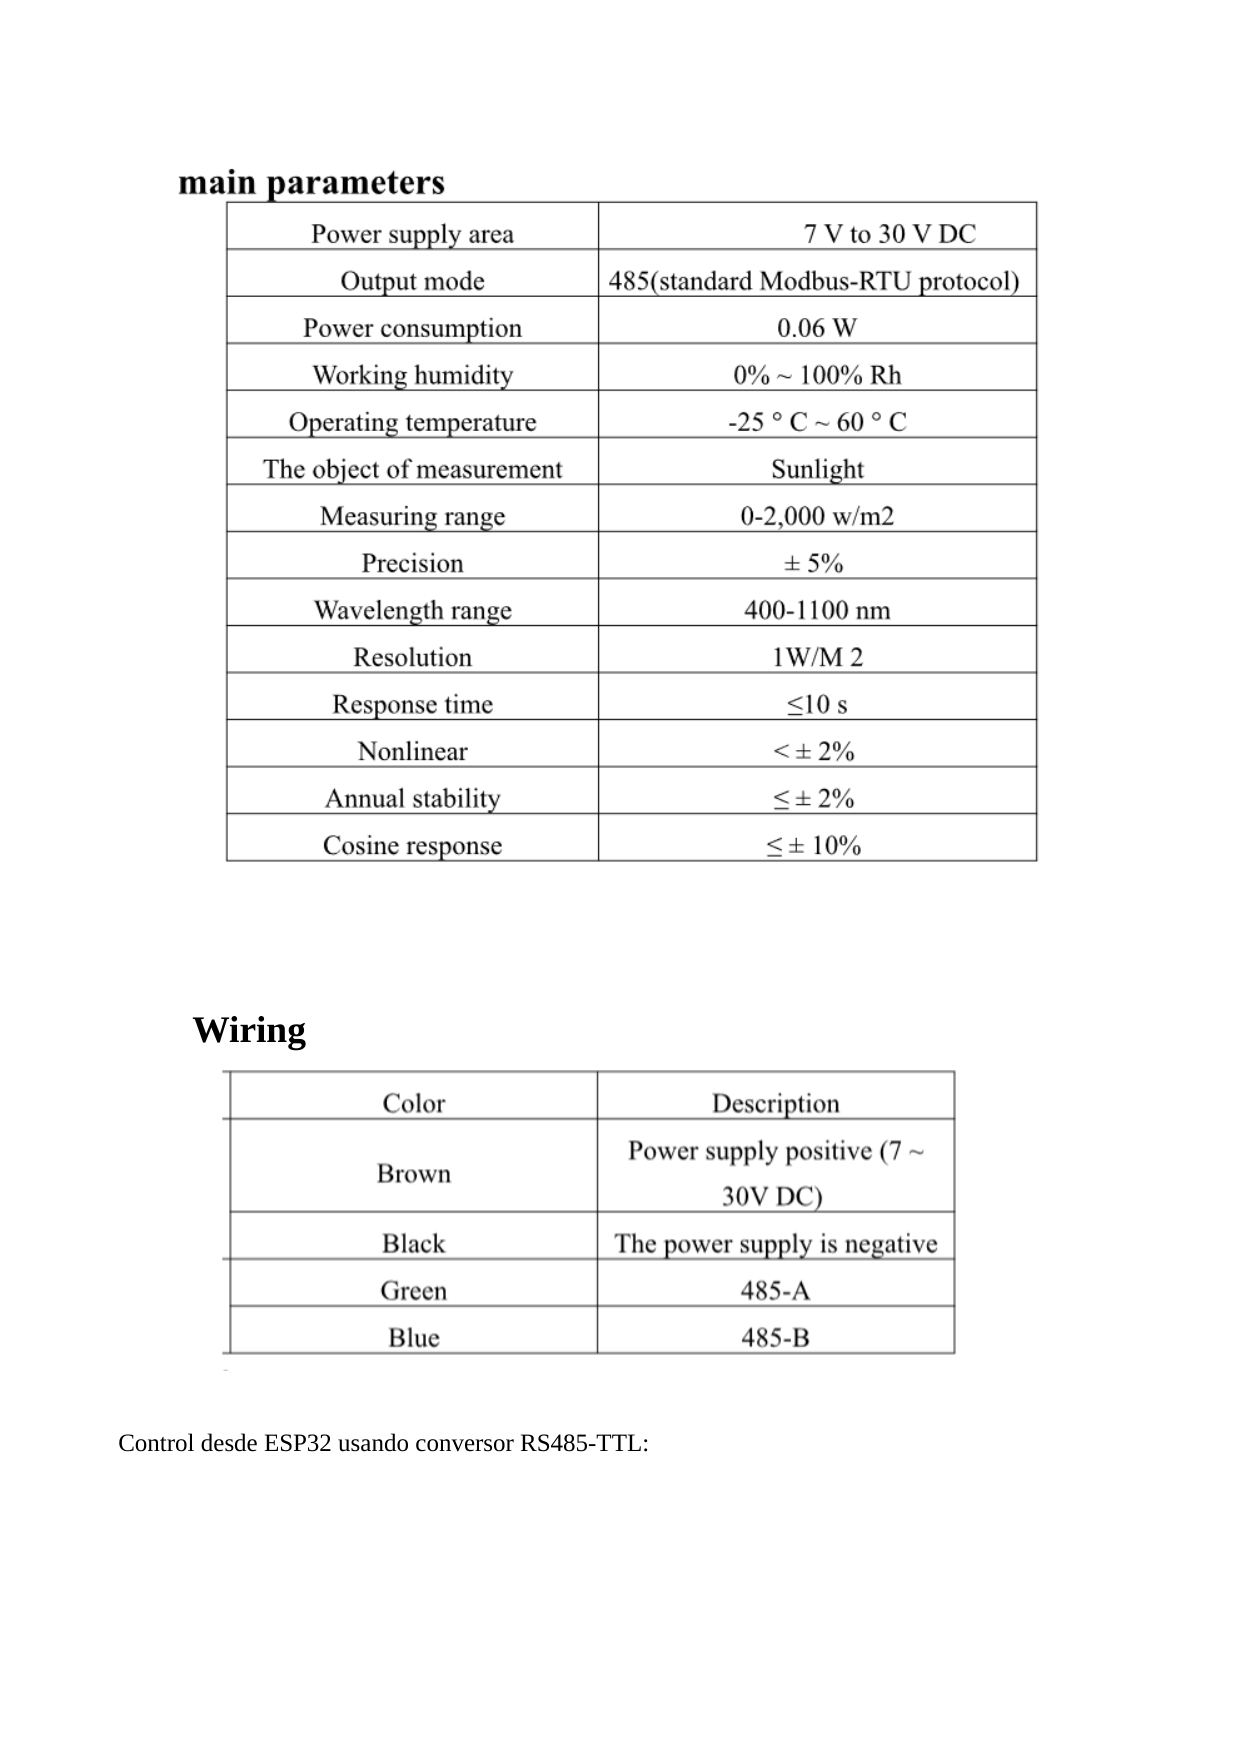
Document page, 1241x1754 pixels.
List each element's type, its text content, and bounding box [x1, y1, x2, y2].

text Wiring [118, 1007, 1122, 1050]
picture [222, 1059, 966, 1371]
picture [169, 163, 1071, 893]
text Control desde ESP32 usando conversor RS485-TTL: [118, 1428, 1122, 1457]
